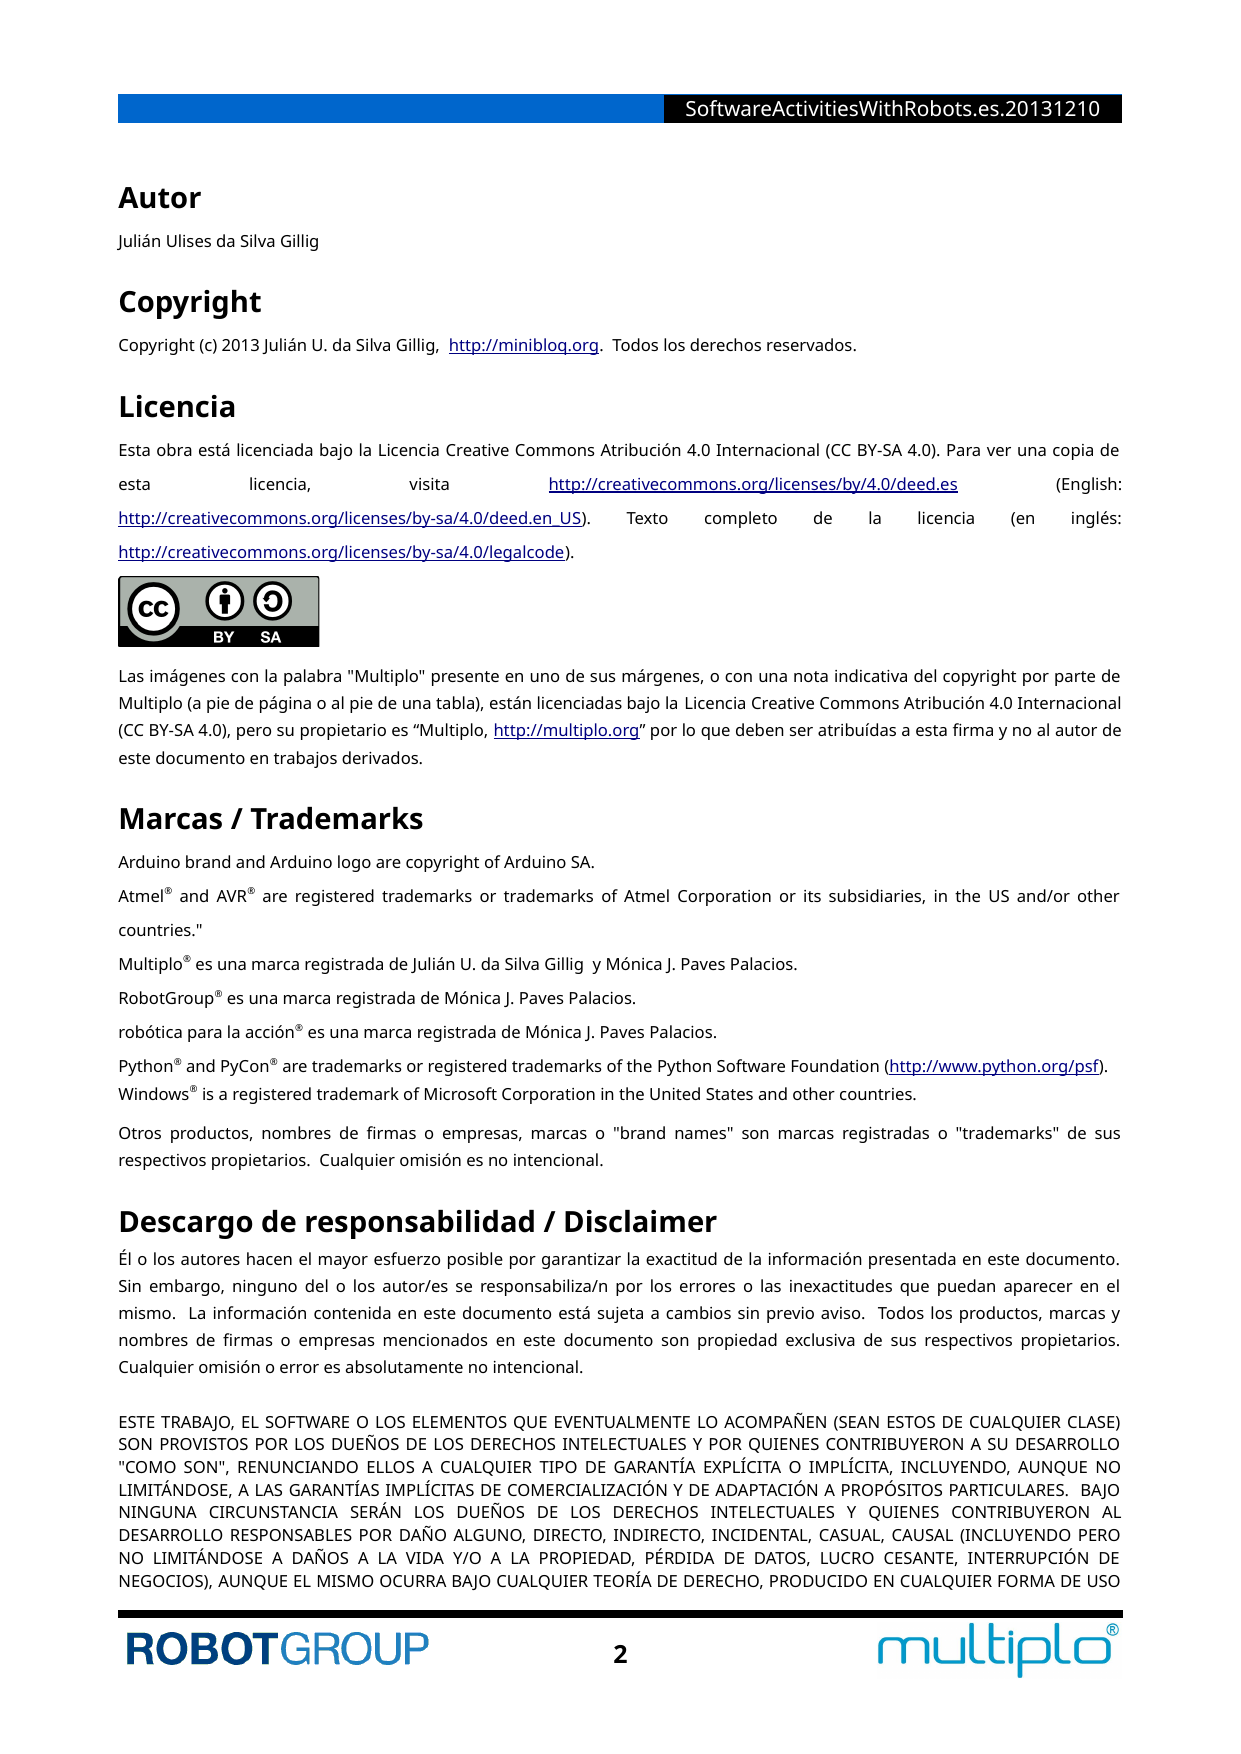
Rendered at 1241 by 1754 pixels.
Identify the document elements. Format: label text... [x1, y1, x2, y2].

text Python® and PyCon® are trademarks or registered trademarks of the Python Software Foundation (http://www.python.org/psf). [118, 1055, 1122, 1078]
picture [118, 576, 320, 647]
text robótica para la acción® es una marca registrada de Mónica J. Paves Palacios. [118, 1021, 1122, 1044]
subtitle Copyright [118, 282, 1122, 321]
text RobotGroup® es una marca registrada de Mónica J. Paves Palacios. [118, 987, 1122, 1009]
text Windows® is a registered trademark of Microsoft Corporation in the United States and other countries. [118, 1082, 1122, 1105]
text Esta obra está licenciada bajo la Licencia Creative Commons Atribución 4.0 Internacional (CC BY-SA 4.0). Para ver una copia de esta licencia, visita http://creativecommons.org/licenses/by/4.0/deed.es (English: http://creativecommons.org/licenses/by-sa/4.0/deed.en_US). Texto completo de la licencia (en inglés: http://creativecommons.org/licenses/by-sa/4.0/legalcode). [118, 438, 1122, 563]
picture [118, 1622, 434, 1673]
subtitle Marcas / Trademarks [118, 798, 1122, 838]
text Multiplo® es una marca registrada de Julián U. da Silva Gillig y Mónica J. Paves Palacios. [118, 953, 1122, 976]
text Julián Ulises da Silva Gillig [118, 229, 1122, 252]
text Él o los autores hacen el mayor esfuerzo posible por garantizar la exactitud de la información presentada en este documento. Sin embargo, ninguno del o los autor/es se responsabiliza/n por los errores o las inexactitudes que puedan aparecer en el mismo. La información contenida en este documento está sujeta a cambios sin previo aviso. Todos los productos, marcas y nombres de firmas o empresas mencionados en este documento son propiedad exclusiva de sus respectivos propietarios. Cualquier omisión o error es absolutamente no intencional. [118, 1247, 1122, 1379]
subtitle Autor [118, 177, 1122, 217]
text Otros productos, nombres de firmas o empresas, marcas o "brand names" son marcas registradas o "trademarks" de sus respectivos propietarios. Cualquier omisión es no intencional. [118, 1122, 1122, 1172]
text Arduino brand and Arduino logo are copyright of Arduino SA. [118, 851, 1122, 873]
text ESTE TRABAJO, EL SOFTWARE O LOS ELEMENTOS QUE EVENTUALMENTE LO ACOMPAÑEN (SEAN ESTOS DE CUALQUIER CLASE) SON PROVISTOS POR LOS DUEÑOS DE LOS DERECHOS INTELECTUALES Y POR QUIENES CONTRIBUYERON A SU DESARROLLO "COMO SON", RENUNCIANDO ELLOS A CUALQUIER TIPO DE GARANTÍA EXPLÍCITA O IMPLÍCITA, INCLUYENDO, AUNQUE NO LIMITÁNDOSE, A LAS GARANTÍAS IMPLÍCITAS DE COMERCIALIZACIÓN Y DE ADAPTACIÓN A PROPÓSITOS PARTICULARES. BAJO NINGUNA CIRCUNSTANCIA SERÁN LOS DUEÑOS DE LOS DERECHOS INTELECTUALES Y QUIENES CONTRIBUYERON AL DESARROLLO RESPONSABLES POR DAÑO ALGUNO, DIRECTO, INDIRECTO, INCIDENTAL, CASUAL, CAUSAL (INCLUYENDO PERO NO LIMITÁNDOSE A DAÑOS A LA VIDA Y/O A LA PROPIEDAD, PÉRDIDA DE DATOS, LUCRO CESANTE, INTERRUPCIÓN DE NEGOCIOS), AUNQUE EL MISMO OCURRA BAJO CUALQUIER TEORÍA DE DERECHO, PRODUCIDO EN CUALQUIER FORMA DE USO [118, 1410, 1122, 1592]
text Las imágenes con la palabra "Multiplo" presente en uno de sus márgenes, o con una nota indicativa del copyright por parte de Multiplo (a pie de página o al pie de una tabla), están licenciadas bajo la Licencia Creative Commons Atribución 4.0 Internacional (CC BY-SA 4.0), pero su propietario es “Multiplo, http://multiplo.org” por lo que deben ser atribuídas a esta firma y no al autor de este documento en trabajos derivados. [118, 665, 1122, 769]
text Atmel® and AVR® are registered trademarks or trademarks of Atmel Corporation or its subsidiaries, in the US and/or other countries." [118, 885, 1122, 941]
text Copyright (c) 2013 Julián U. da Silva Gillig, http://minibloq.org. Todos los derechos reservados. [118, 334, 1122, 357]
picture [877, 1622, 1123, 1679]
subtitle Licencia [118, 386, 1122, 426]
subtitle Descargo de responsabilidad / Disclaimer [118, 1201, 1122, 1241]
